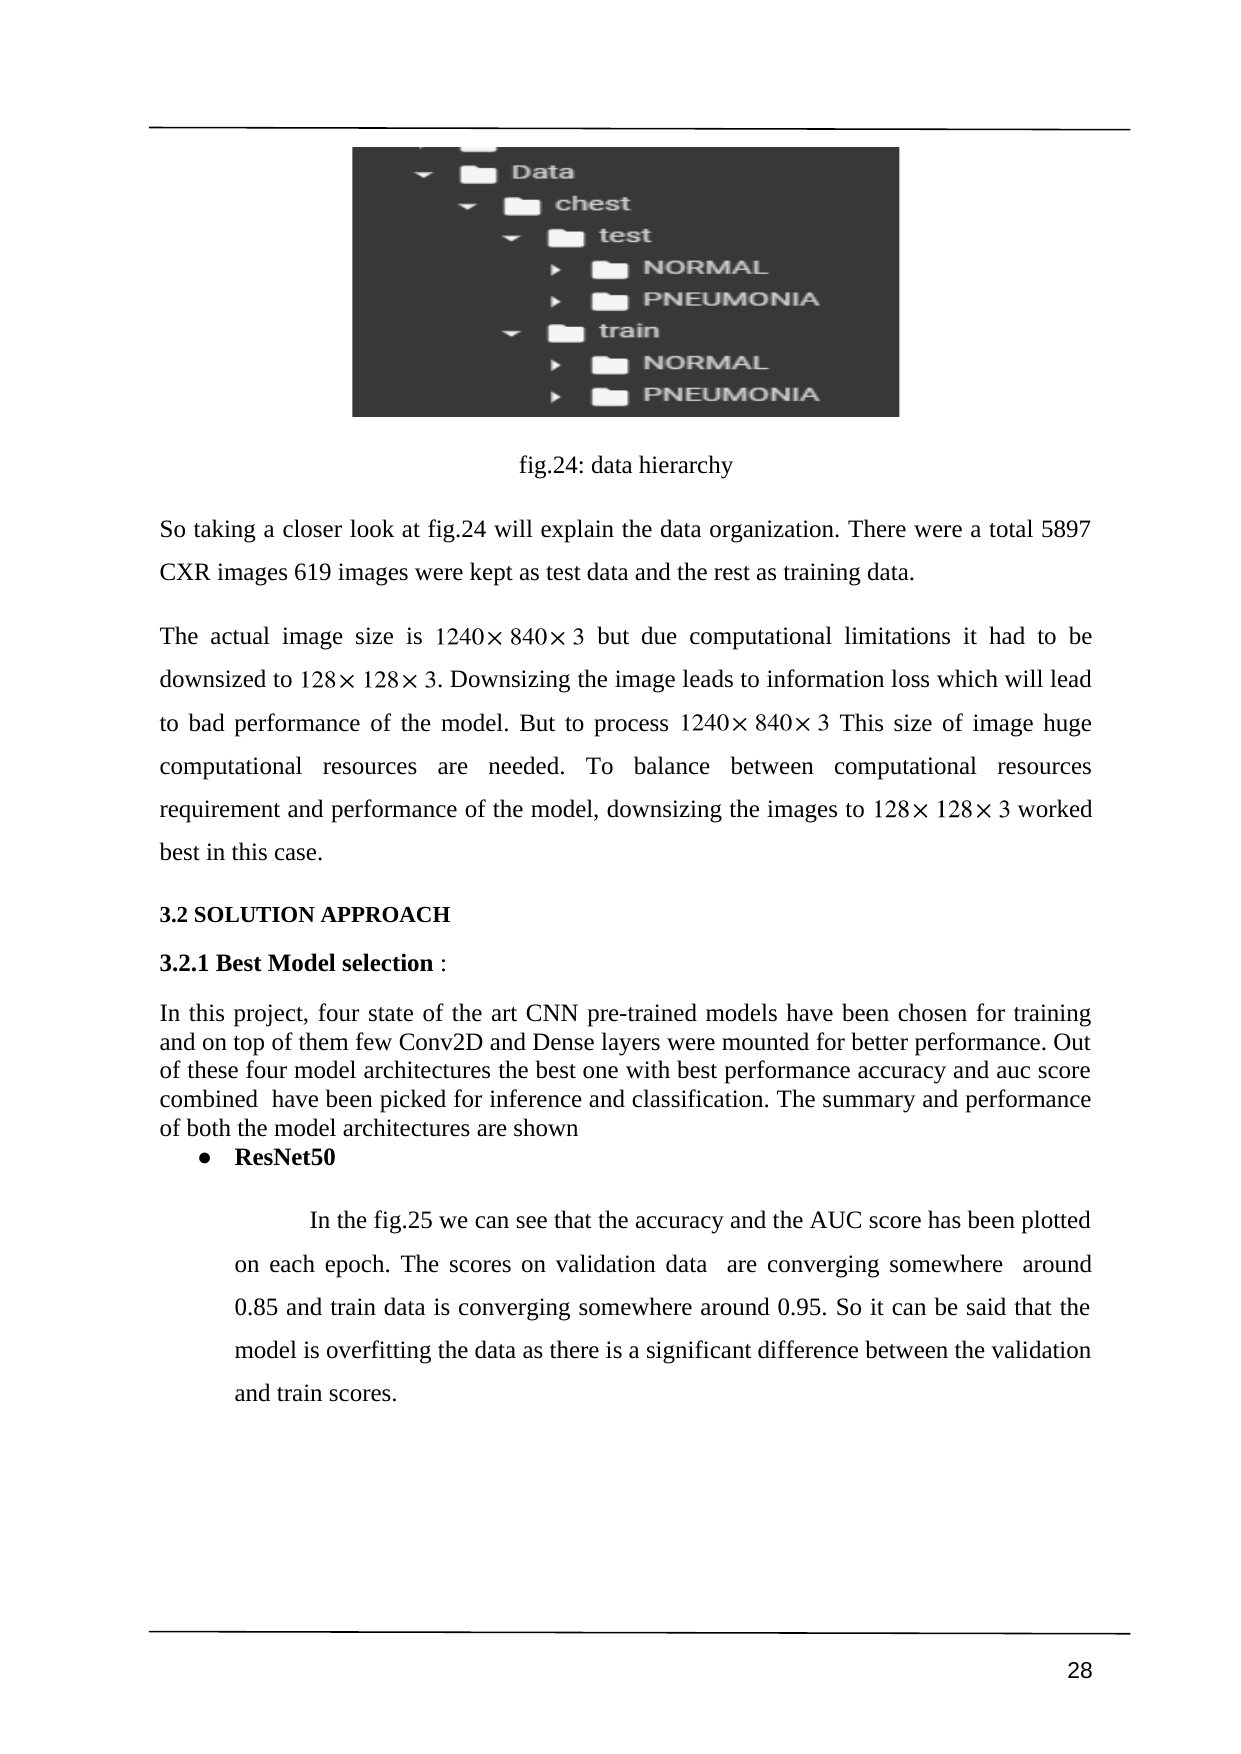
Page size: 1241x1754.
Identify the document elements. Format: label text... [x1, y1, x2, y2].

picture [352, 147, 900, 417]
picture [435, 628, 585, 645]
text So taking a closer look at fig.24 will explain the data organization. There were a total 5897 CXR images 619 images were kept as test data and the rest as training data. [159, 514, 1092, 586]
subtitle 3.2 SOLUTION APPROACH [159, 901, 1092, 927]
picture [299, 671, 437, 688]
text In the fig.25 we can see that the accuracy and the AUC score has been plotted on each epoch. The scores on validation data are converging somewhere around 0.85 and train data is converging somewhere around 0.95. So it can be said that the model is overfitting the data as there is a significant difference between the validation and train scores. [234, 1206, 1092, 1407]
picture [872, 800, 1011, 818]
subtitle 3.2.1 Best Model selection : [159, 948, 1092, 977]
picture [679, 714, 830, 731]
subtitle In this project, four state of the art CNN pre-trained models have been chosen for training and on top of them few Conv2D and Dense layers were mounted for better performance. Out of these four model architectures the best one with best performance accuracy and auc score combined have been picked for inference and classification. The summary and performance of both the model architectures are shown [159, 998, 1092, 1142]
text The actual image size is but due computational limitations it had to be downsized to . Downsizing the image leads to information loss which will lead to bad performance of the model. But to process This size of image huge computational resources are needed. To balance between computational resources requirement and performance of the model, downsizing the images to worked best in this case. [159, 621, 1092, 866]
text fig.24: data hierarchy [159, 450, 1092, 479]
list ResNet50 [197, 1142, 1092, 1170]
